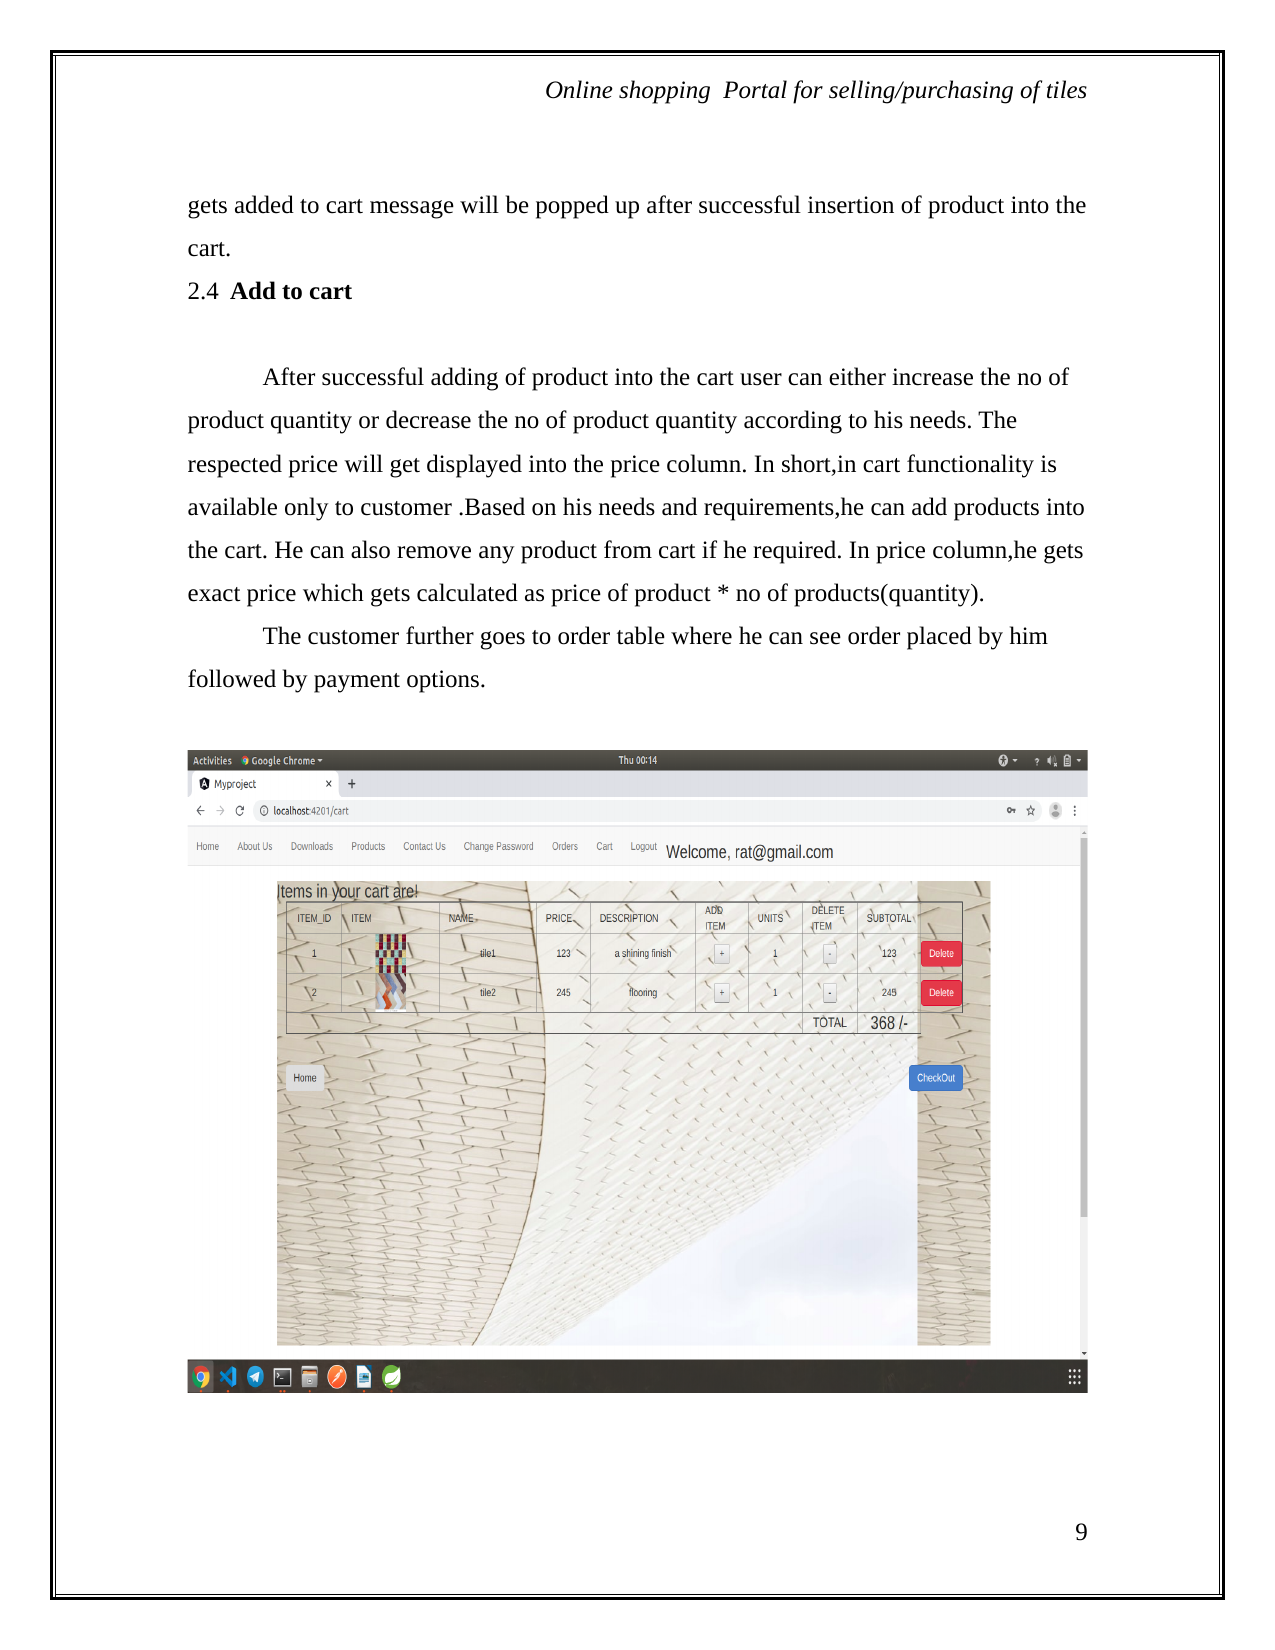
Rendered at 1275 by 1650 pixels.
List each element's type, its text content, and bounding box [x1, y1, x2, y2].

picture [187, 750, 1088, 1393]
text After successful adding of product into the cart user can either increase the no of product quantity or decrease the no of product quantity according to his needs. The respected price will get displayed into the price column. In short,in cart functionality is available only to customer .Based on his needs and requirements,he can add products into the cart. He can also remove any product from cart if he required. In price column,he gets exact price which gets calculated as price of product * no of products(quantity). [187, 362, 1087, 607]
list Add to cart [187, 276, 1087, 305]
text The customer further goes to order table where he can see order placed by him followed by payment options. [187, 621, 1087, 693]
text gets added to cart message will be popped up after successful insertion of product into the cart. [187, 190, 1087, 262]
